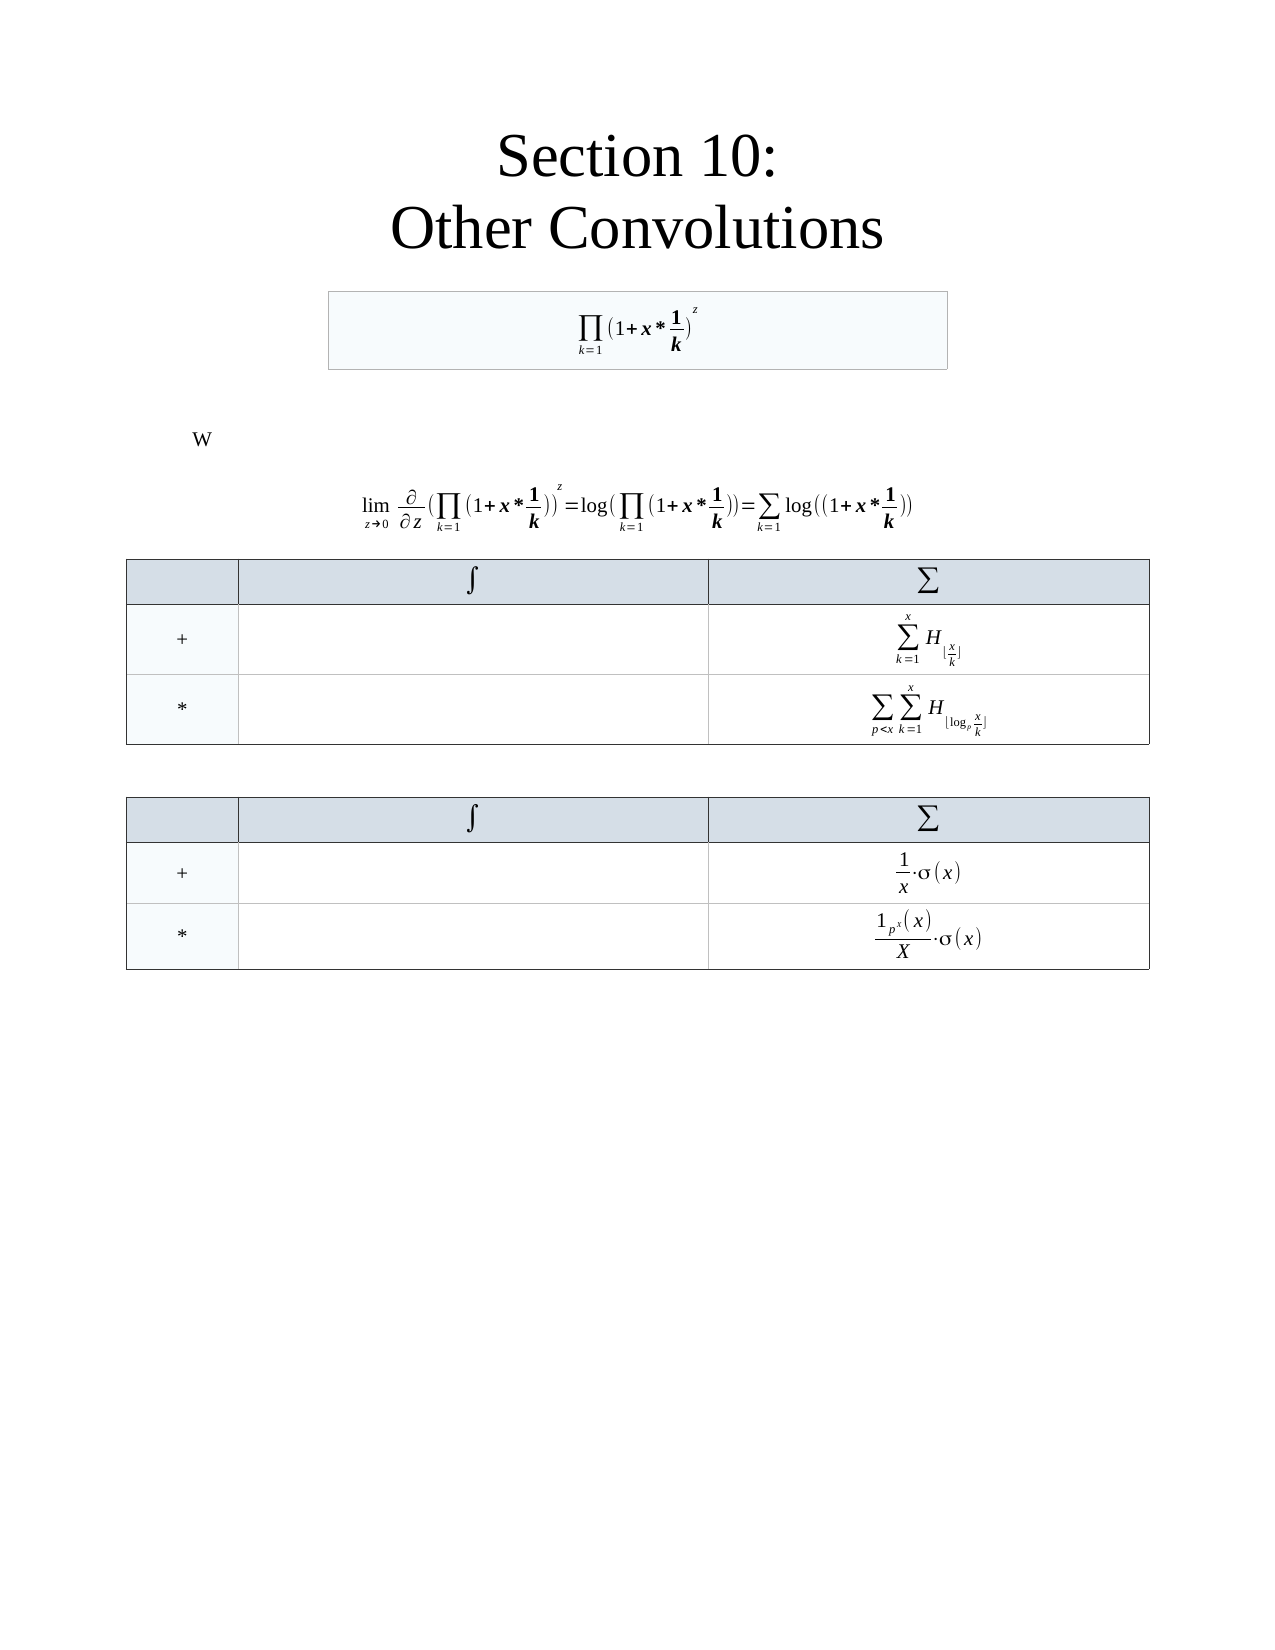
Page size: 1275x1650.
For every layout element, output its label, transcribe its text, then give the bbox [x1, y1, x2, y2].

text Other Convolutions [118, 190, 1157, 262]
table_cell [709, 675, 1149, 744]
table_cell [239, 843, 708, 903]
table_header [239, 560, 708, 604]
table_cell [239, 904, 708, 969]
text W [118, 427, 1157, 451]
text Section 10: [118, 118, 1157, 190]
table_cell [239, 675, 708, 744]
table_cell + [127, 843, 238, 903]
table_cell [709, 605, 1149, 674]
table_cell [709, 904, 1149, 969]
table_cell * [127, 904, 238, 969]
table_header [709, 560, 1149, 604]
table_cell * [127, 675, 238, 744]
table_header [709, 798, 1149, 842]
table_cell [239, 605, 708, 674]
table_header [127, 798, 238, 842]
table_header [127, 560, 238, 604]
table_cell + [127, 605, 238, 674]
table_header [239, 798, 708, 842]
table_cell [709, 843, 1149, 903]
